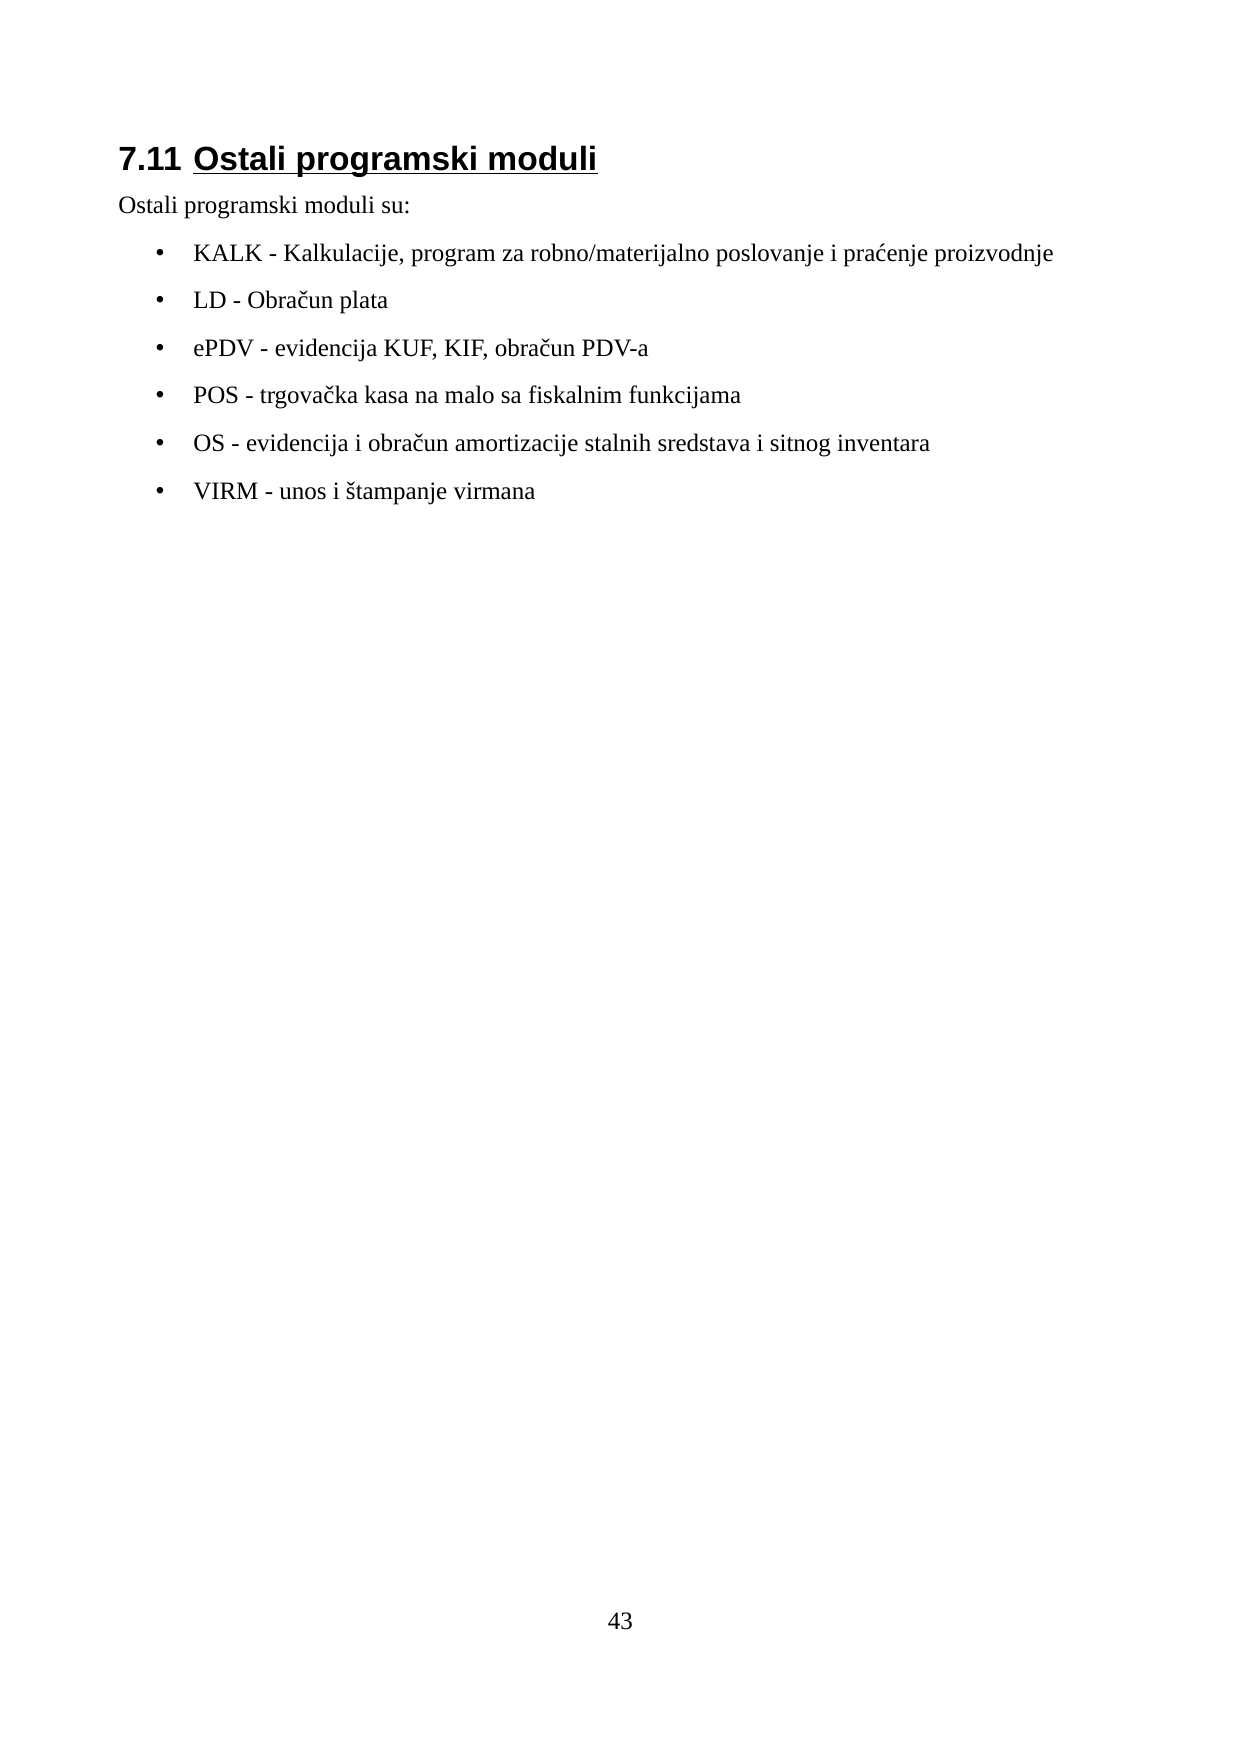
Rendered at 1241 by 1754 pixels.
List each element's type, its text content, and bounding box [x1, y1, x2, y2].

list LD - Obračun plata [156, 285, 1122, 314]
list ePDV - evidencija KUF, KIF, obračun PDV-a [156, 333, 1122, 362]
list VIRM - unos i štampanje virmana [156, 476, 1122, 504]
text Ostali programski moduli su: [118, 190, 1122, 219]
list POS - trgovačka kasa na malo sa fiskalnim funkcijama [156, 381, 1122, 409]
list OS - evidencija i obračun amortizacije stalnih sredstava i sitnog inventara [156, 428, 1122, 457]
list KALK - Kalkulacije, program za robno/materijalno poslovanje i praćenje proizvodnje [156, 238, 1122, 266]
subtitle Ostali programski moduli [118, 139, 1122, 178]
